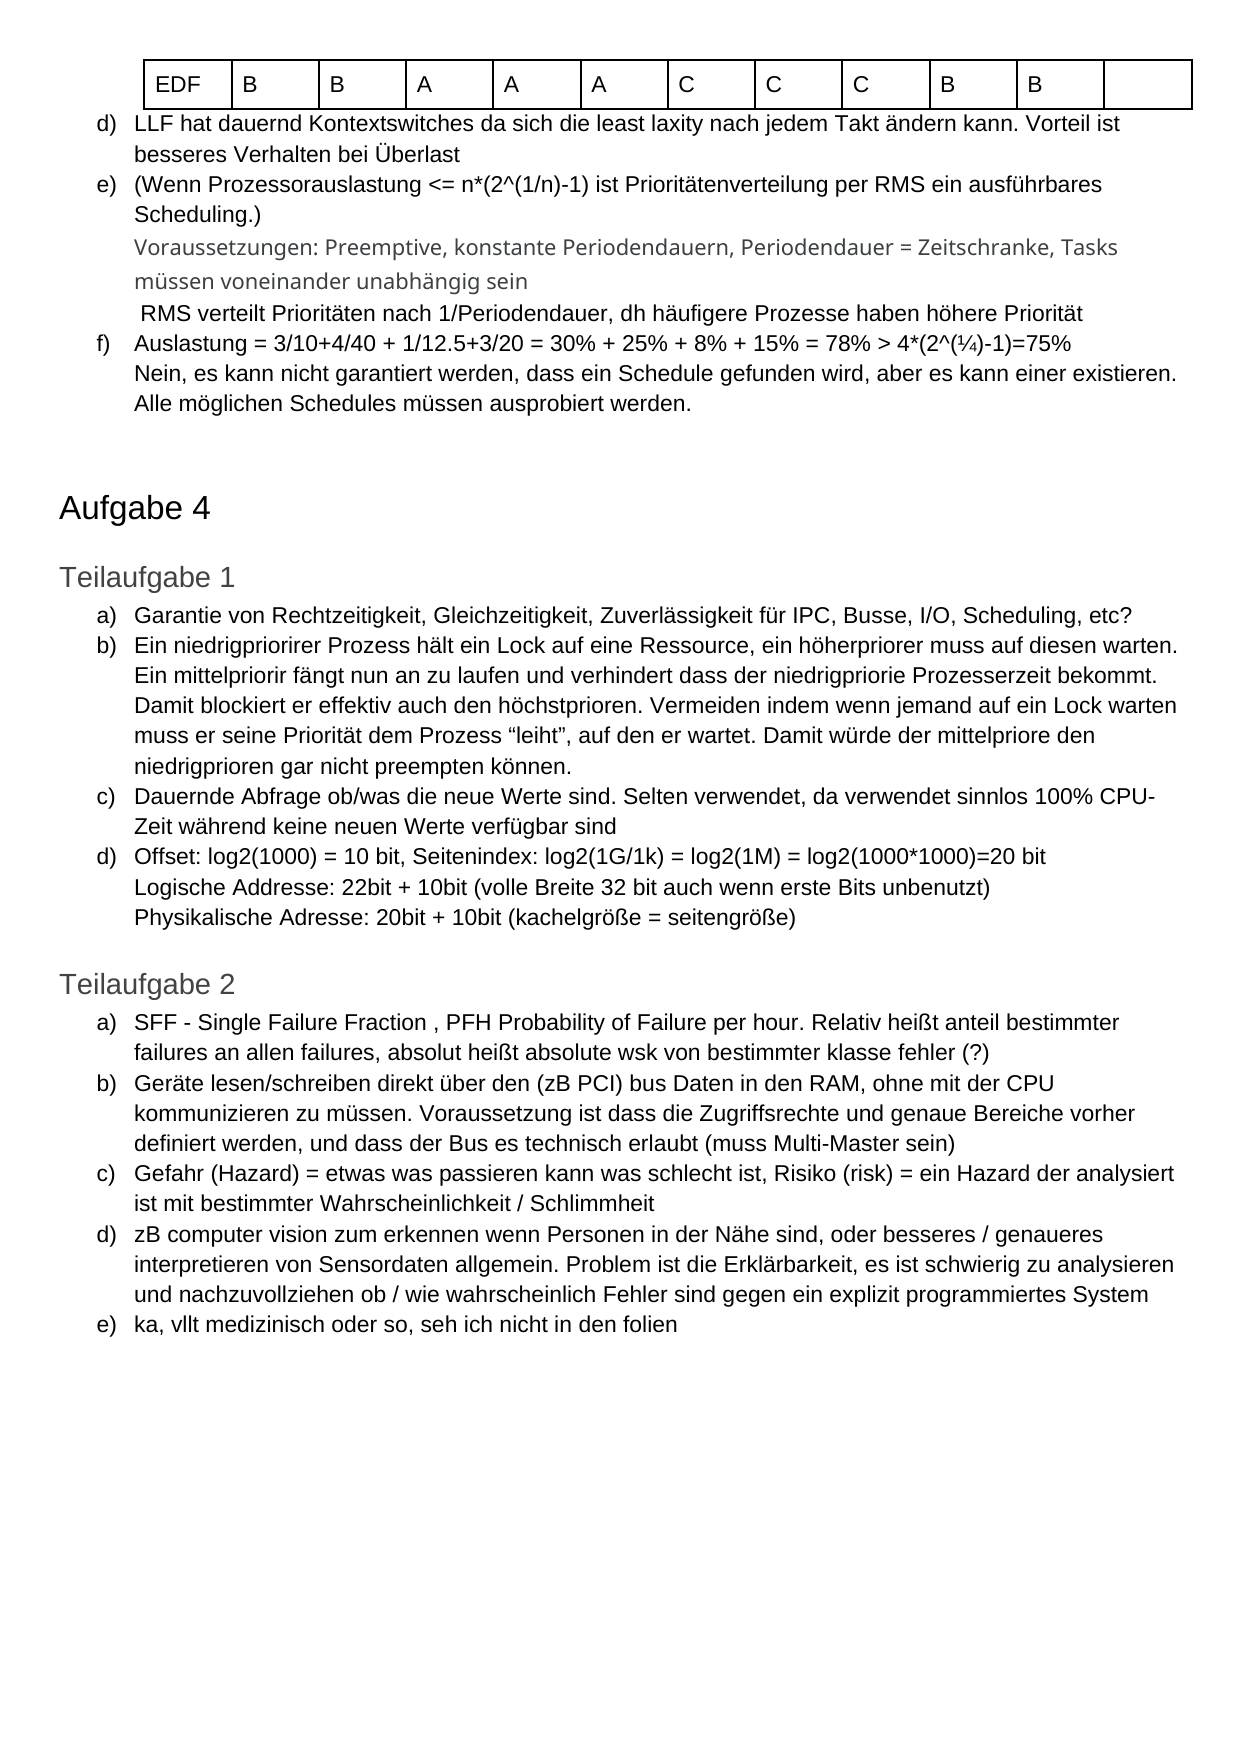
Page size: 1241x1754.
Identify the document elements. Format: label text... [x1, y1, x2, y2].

list Geräte lesen/schreiben direkt über den (zB PCI) bus Daten in den RAM, ohne mit der CPU kommunizieren zu müssen. Voraussetzung ist dass die Zugriffsrechte und genaue Bereiche vorher definiert werden, und dass der Bus es technisch erlaubt (muss Multi-Master sein) [96, 1069, 1181, 1156]
table_cell A [494, 61, 580, 108]
table_cell A [407, 61, 492, 108]
text Nein, es kann nicht garantiert werden, dass ein Schedule gefunden wird, aber es kann einer existieren. Alle möglichen Schedules müssen ausprobiert werden. [134, 360, 1181, 416]
list Dauernde Abfrage ob/was die neue Werte sind. Selten verwendet, da verwendet sinnlos 100% CPU-Zeit während keine neuen Werte verfügbar sind [96, 783, 1181, 839]
table_cell B [1018, 61, 1103, 108]
table_cell EDF [145, 61, 231, 108]
list (Wenn Prozessorauslastung <= n*(2^(1/n)-1) ist Prioritätenverteilung per RMS ein ausführbares Scheduling.) Voraussetzungen: Preemptive, konstante Periodendauern, Periodendauer = Zeitschranke, Tasks müssen voneinander unabhängig sein RMS verteilt Prioritäten nach 1/Periodendauer, dh häufigere Prozesse haben höhere Priorität [96, 171, 1181, 326]
list Ein niedrigpriorirer Prozess hält ein Lock auf eine Ressource, ein höherpriorer muss auf diesen warten. Ein mittelpriorir fängt nun an zu laufen und verhindert dass der niedrigpriorie Prozesserzeit bekommt. Damit blockiert er effektiv auch den höchstprioren. Vermeiden indem wenn jemand auf ein Lock warten muss er seine Priorität dem Prozess “leiht”, auf den er wartet. Damit würde der mittelpriore den niedrigprioren gar nicht preempten können. [96, 632, 1181, 779]
list SFF - Single Failure Fraction , PFH Probability of Failure per hour. Relativ heißt anteil bestimmter failures an allen failures, absolut heißt absolute wsk von bestimmter klasse fehler (?) [96, 1009, 1181, 1066]
table_cell B [320, 61, 405, 108]
table_cell C [843, 61, 929, 108]
list LLF hat dauernd Kontextswitches da sich die least laxity nach jedem Takt ändern kann. Vorteil ist besseres Verhalten bei Überlast [96, 110, 1181, 167]
list Auslastung = 3/10+4/40 + 1/12.5+3/20 = 30% + 25% + 8% + 15% = 78% > 4*(2^(¼)-1)=75% [96, 330, 1181, 356]
table_cell C [756, 61, 841, 108]
subtitle Teilaufgabe 1 [59, 560, 1181, 593]
table_cell C [669, 61, 754, 108]
table_cell A [582, 61, 667, 108]
table_cell B [233, 61, 318, 108]
list Gefahr (Hazard) = etwas was passieren kann was schlecht ist, Risiko (risk) = ein Hazard der analysiert ist mit bestimmter Wahrscheinlichkeit / Schlimmheit [96, 1160, 1181, 1217]
list Garantie von Rechtzeitigkeit, Gleichzeitigkeit, Zuverlässigkeit für IPC, Busse, I/O, Scheduling, etc? [96, 602, 1181, 628]
table_cell B [931, 61, 1016, 108]
list ka, vllt medizinisch oder so, seh ich nicht in den folien [96, 1311, 1181, 1338]
subtitle Teilaufgabe 2 [59, 967, 1181, 1001]
list zB computer vision zum erkennen wenn Personen in der Nähe sind, oder besseres / genaueres interpretieren von Sensordaten allgemein. Problem ist die Erklärbarkeit, es ist schwierig zu analysieren und nachzuvollziehen ob / wie wahrscheinlich Fehler sind gegen ein explizit programmiertes System [96, 1221, 1181, 1307]
subtitle Aufgabe 4 [59, 488, 1181, 526]
text Physikalische Adresse: 20bit + 10bit (kachelgröße = seitengröße) [134, 904, 1181, 930]
list Offset: log2(1000) = 10 bit, Seitenindex: log2(1G/1k) = log2(1M) = log2(1000*1000)=20 bit [96, 843, 1181, 870]
text Logische Addresse: 22bit + 10bit (volle Breite 32 bit auch wenn erste Bits unbenutzt) [134, 873, 1181, 900]
table_cell [1105, 61, 1191, 108]
